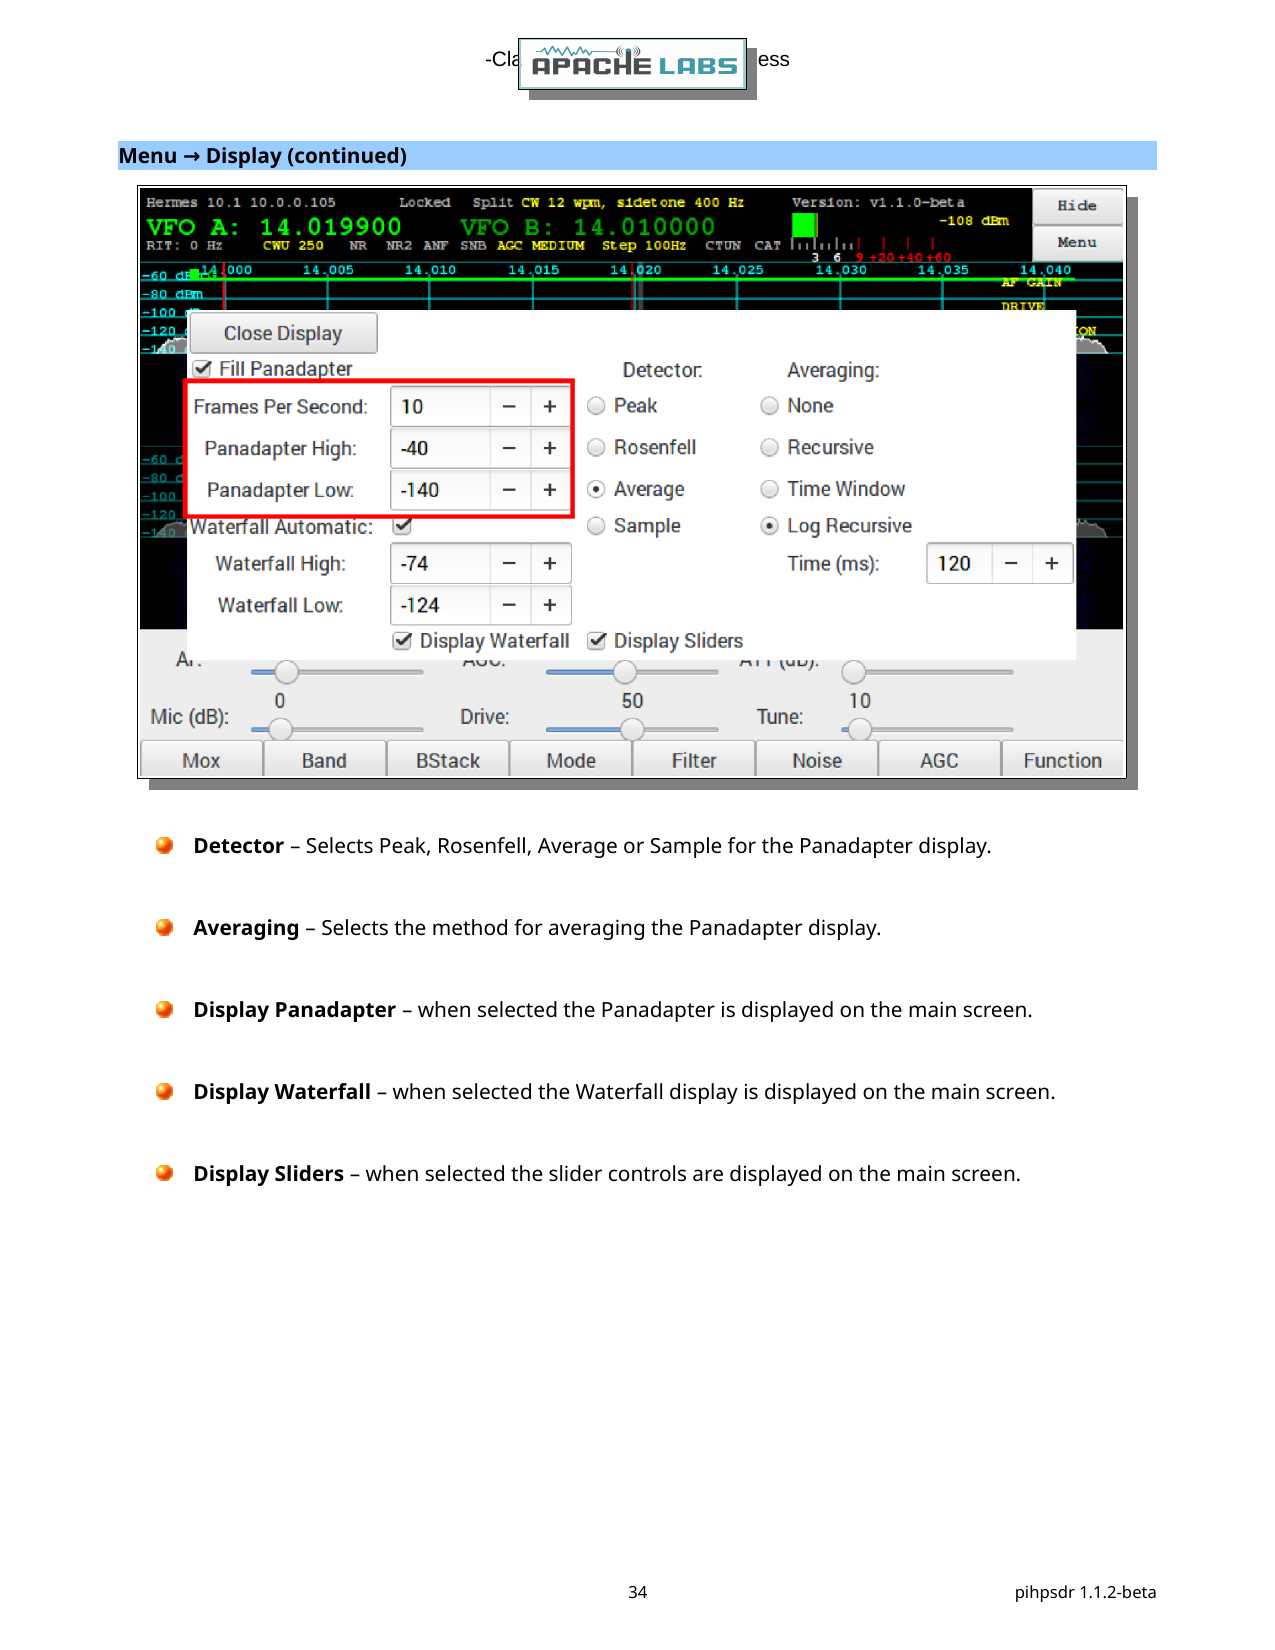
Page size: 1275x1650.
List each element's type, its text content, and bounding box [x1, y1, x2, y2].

subtitle Menu → Display (continued) [118, 141, 1157, 170]
picture [156, 1001, 173, 1018]
picture [156, 919, 173, 936]
picture [156, 1165, 173, 1181]
picture [521, 40, 744, 87]
list Display Panadapter – when selected the Panadapter is displayed on the main screen. [156, 995, 1157, 1023]
list Detector – Selects Peak, Rosenfell, Average or Sample for the Panadapter display. [156, 831, 1157, 860]
picture [156, 1083, 173, 1100]
list Display Waterfall – when selected the Waterfall display is displayed on the main screen. [156, 1077, 1157, 1105]
list Averaging – Selects the method for averaging the Panadapter display. [156, 913, 1157, 942]
list Display Sliders – when selected the slider controls are displayed on the main screen. [156, 1159, 1157, 1187]
picture [140, 188, 1123, 776]
picture [156, 837, 173, 854]
